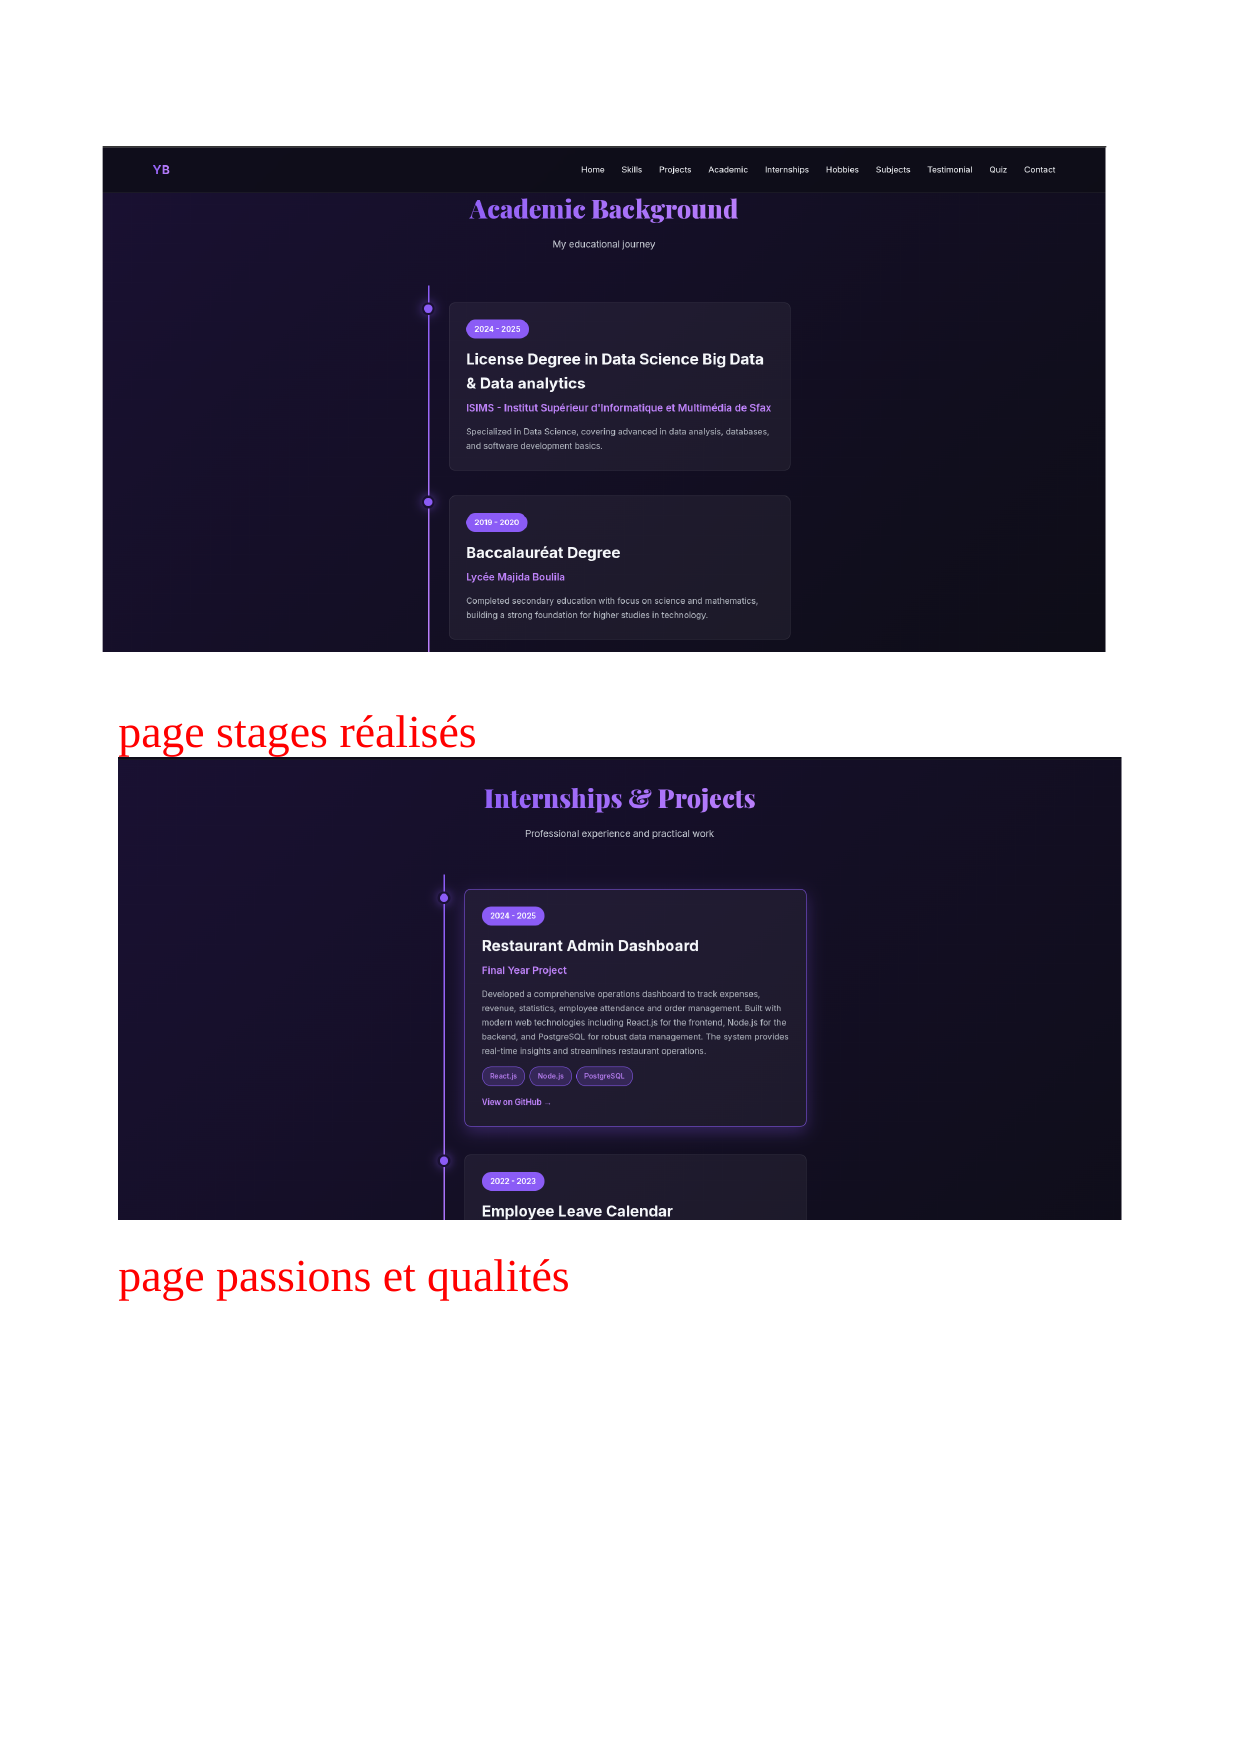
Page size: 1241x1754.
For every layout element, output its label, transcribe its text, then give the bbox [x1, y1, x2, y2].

text page stages réalisés [118, 704, 1122, 757]
picture [118, 757, 1123, 1220]
picture [102, 146, 1107, 652]
text page passions et qualités [118, 1249, 1122, 1301]
